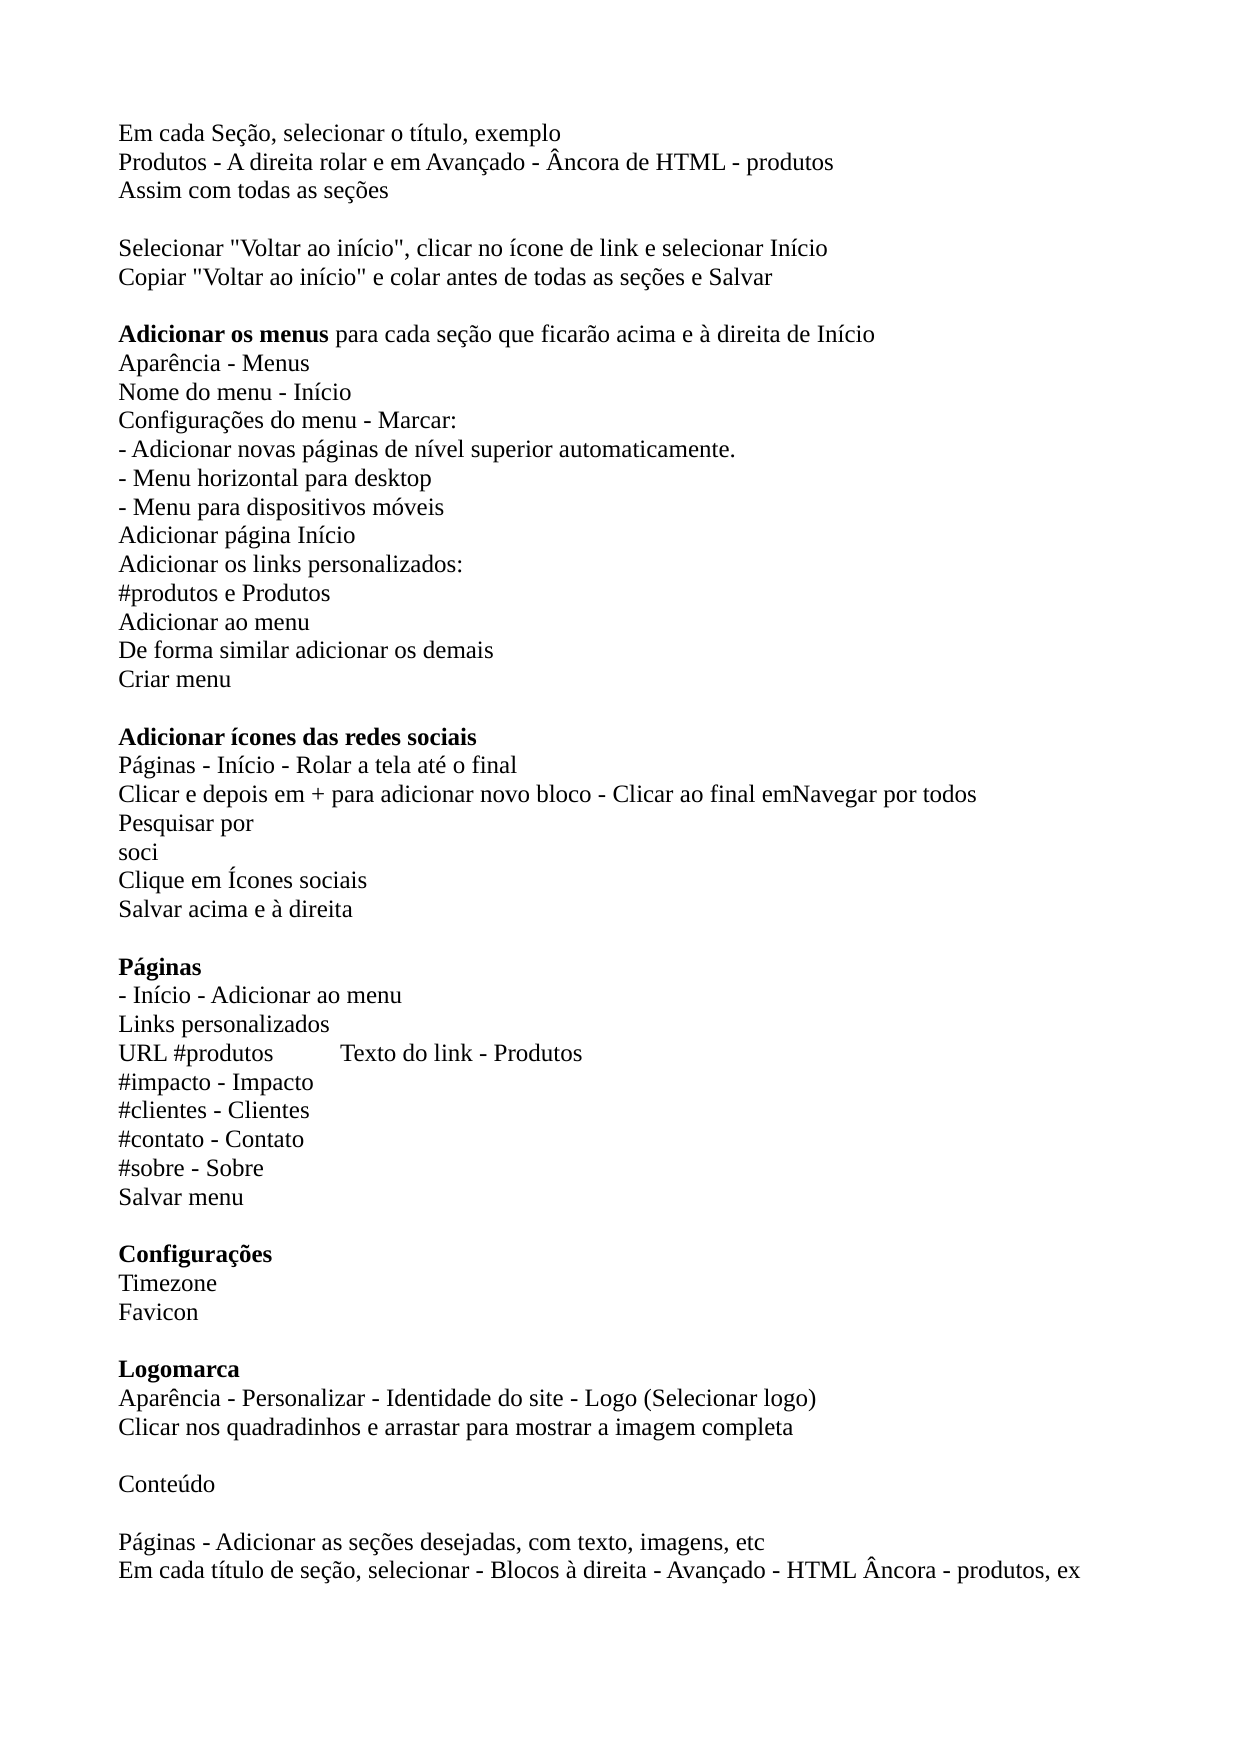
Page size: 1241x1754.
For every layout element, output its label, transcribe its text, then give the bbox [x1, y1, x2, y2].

text Clicar nos quadradinhos e arrastar para mostrar a imagem completa [118, 1412, 1122, 1441]
text Páginas - Início - Rolar a tela até o final [118, 751, 1122, 779]
text Aparência - Personalizar - Identidade do site - Logo (Selecionar logo) [118, 1383, 1122, 1412]
text De forma similar adicionar os demais [118, 636, 1122, 664]
text #impacto - Impacto [118, 1067, 1122, 1096]
text Criar menu [118, 664, 1122, 693]
text - Menu para dispositivos móveis [118, 492, 1122, 521]
text Nome do menu - Início [118, 377, 1122, 406]
text Links personalizados [118, 1009, 1122, 1038]
text Timezone [118, 1268, 1122, 1297]
text Logomarca [118, 1354, 1122, 1383]
text Páginas [118, 952, 1122, 981]
text Favicon [118, 1297, 1122, 1326]
text Conteúdo [118, 1469, 1122, 1498]
text soci [118, 837, 1122, 866]
text - Início - Adicionar ao menu [118, 981, 1122, 1009]
text Aparência - Menus [118, 348, 1122, 377]
text Pesquisar por [118, 808, 1122, 837]
text URL #produtos Texto do link - Produtos [118, 1038, 1122, 1067]
text Páginas - Adicionar as seções desejadas, com texto, imagens, etc [118, 1527, 1122, 1556]
text Configurações do menu - Marcar: [118, 406, 1122, 434]
text Configurações [118, 1239, 1122, 1268]
text #clientes - Clientes [118, 1096, 1122, 1124]
text #produtos e Produtos [118, 578, 1122, 607]
text Produtos - A direita rolar e em Avançado - Âncora de HTML - produtos [118, 147, 1122, 176]
text Clicar e depois em + para adicionar novo bloco - Clicar ao final emNavegar por todos [118, 779, 1122, 808]
text - Adicionar novas páginas de nível superior automaticamente. [118, 434, 1122, 463]
text Adicionar ícones das redes sociais [118, 722, 1122, 751]
text Salvar menu [118, 1182, 1122, 1211]
text #sobre - Sobre [118, 1153, 1122, 1182]
text Copiar "Voltar ao início" e colar antes de todas as seções e Salvar [118, 262, 1122, 291]
text Adicionar os links personalizados: [118, 549, 1122, 578]
text Salvar acima e à direita [118, 894, 1122, 923]
text Adicionar os menus para cada seção que ficarão acima e à direita de Início [118, 319, 1122, 348]
text Clique em Ícones sociais [118, 866, 1122, 894]
text #contato - Contato [118, 1124, 1122, 1153]
text Em cada título de seção, selecionar - Blocos à direita - Avançado - HTML Âncora - produtos, ex [118, 1556, 1122, 1584]
text Adicionar ao menu [118, 607, 1122, 636]
text Em cada Seção, selecionar o título, exemplo [118, 118, 1122, 147]
text Adicionar página Início [118, 521, 1122, 549]
text Selecionar "Voltar ao início", clicar no ícone de link e selecionar Início [118, 233, 1122, 262]
text Assim com todas as seções [118, 176, 1122, 204]
text - Menu horizontal para desktop [118, 463, 1122, 492]
